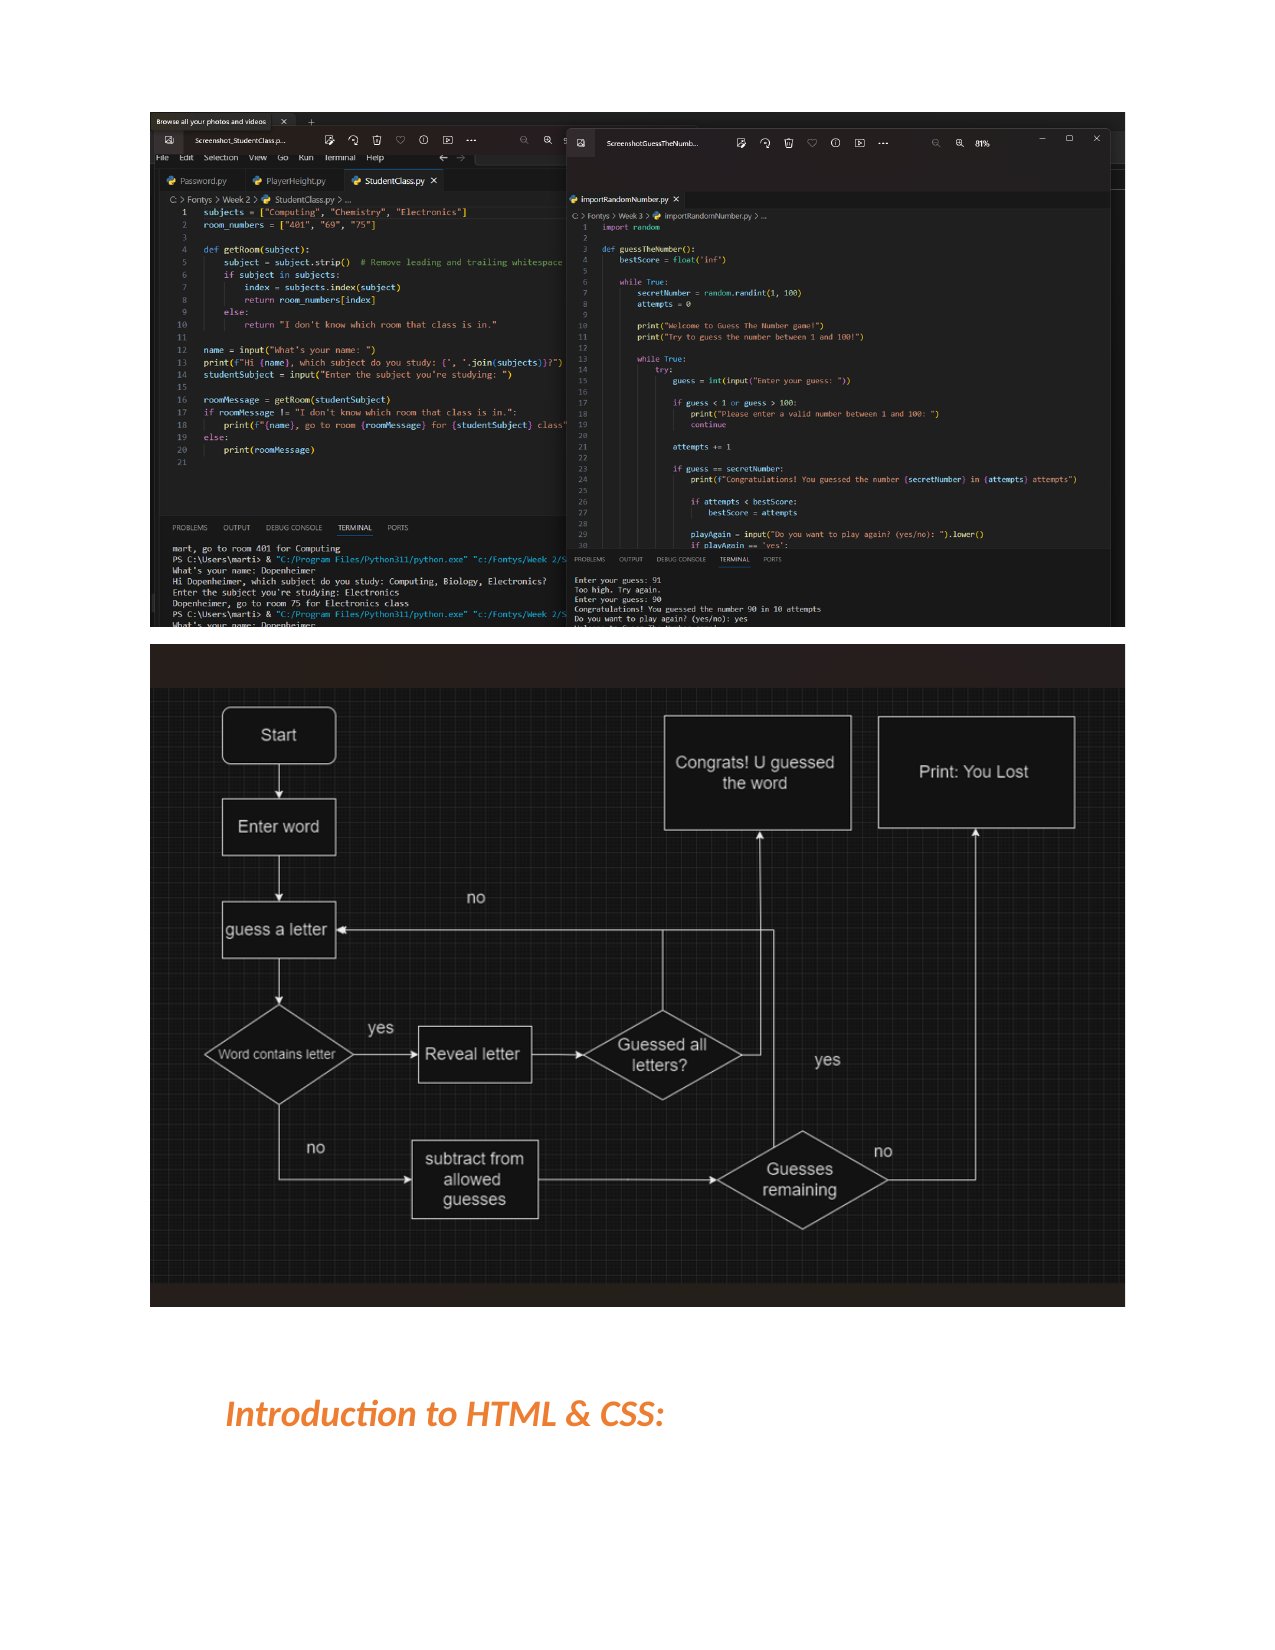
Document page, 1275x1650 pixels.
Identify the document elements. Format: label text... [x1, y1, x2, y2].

text Introduction to HTML & CSS: [150, 1390, 1125, 1436]
